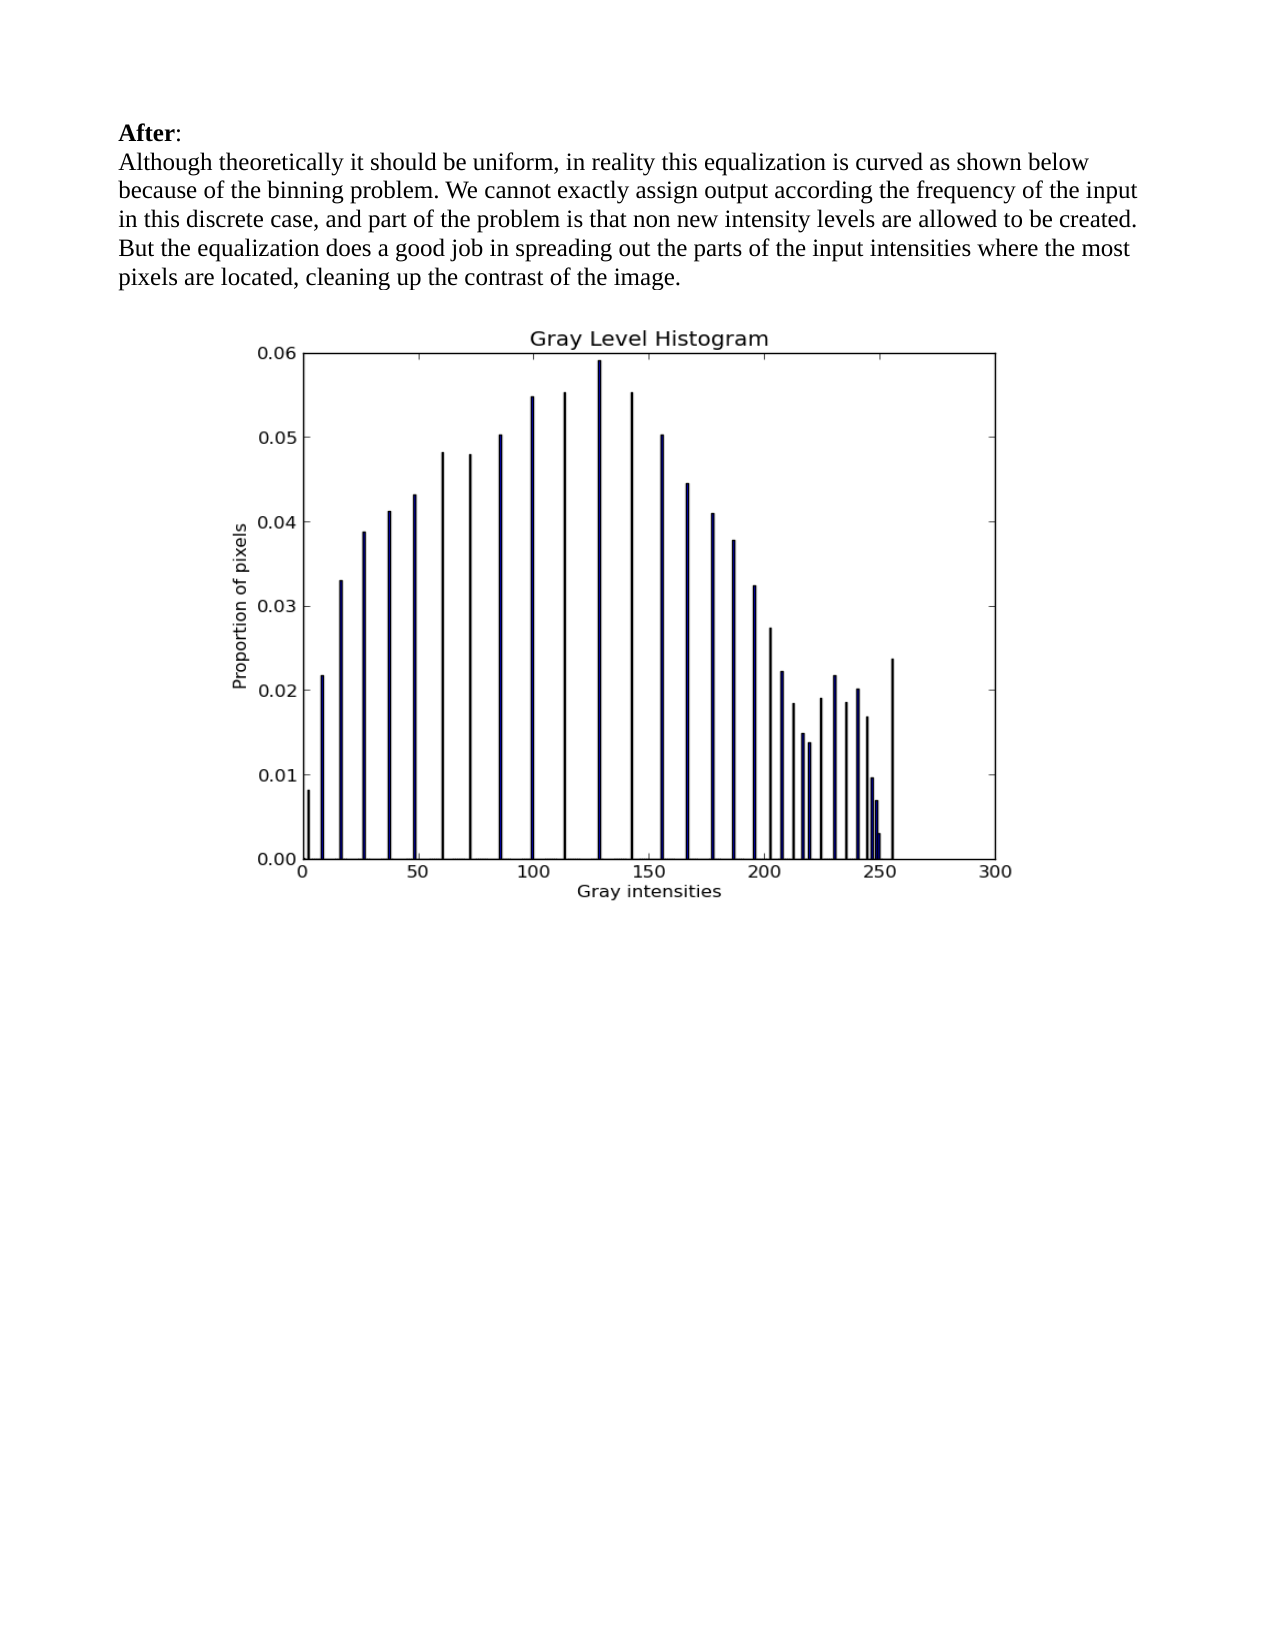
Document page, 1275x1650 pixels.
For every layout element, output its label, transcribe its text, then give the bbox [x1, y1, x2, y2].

text After: [118, 118, 1157, 147]
text Although theoretically it should be uniform, in reality this equalization is curved as shown below because of the binning problem. We cannot exactly assign output according the frequency of the input in this discrete case, and part of the problem is that non new intensity levels are allowed to be created. But the equalization does a good job in spreading out the parts of the input intensities where the most pixels are located, cleaning up the contrast of the image. [118, 147, 1157, 291]
picture [191, 290, 1084, 922]
